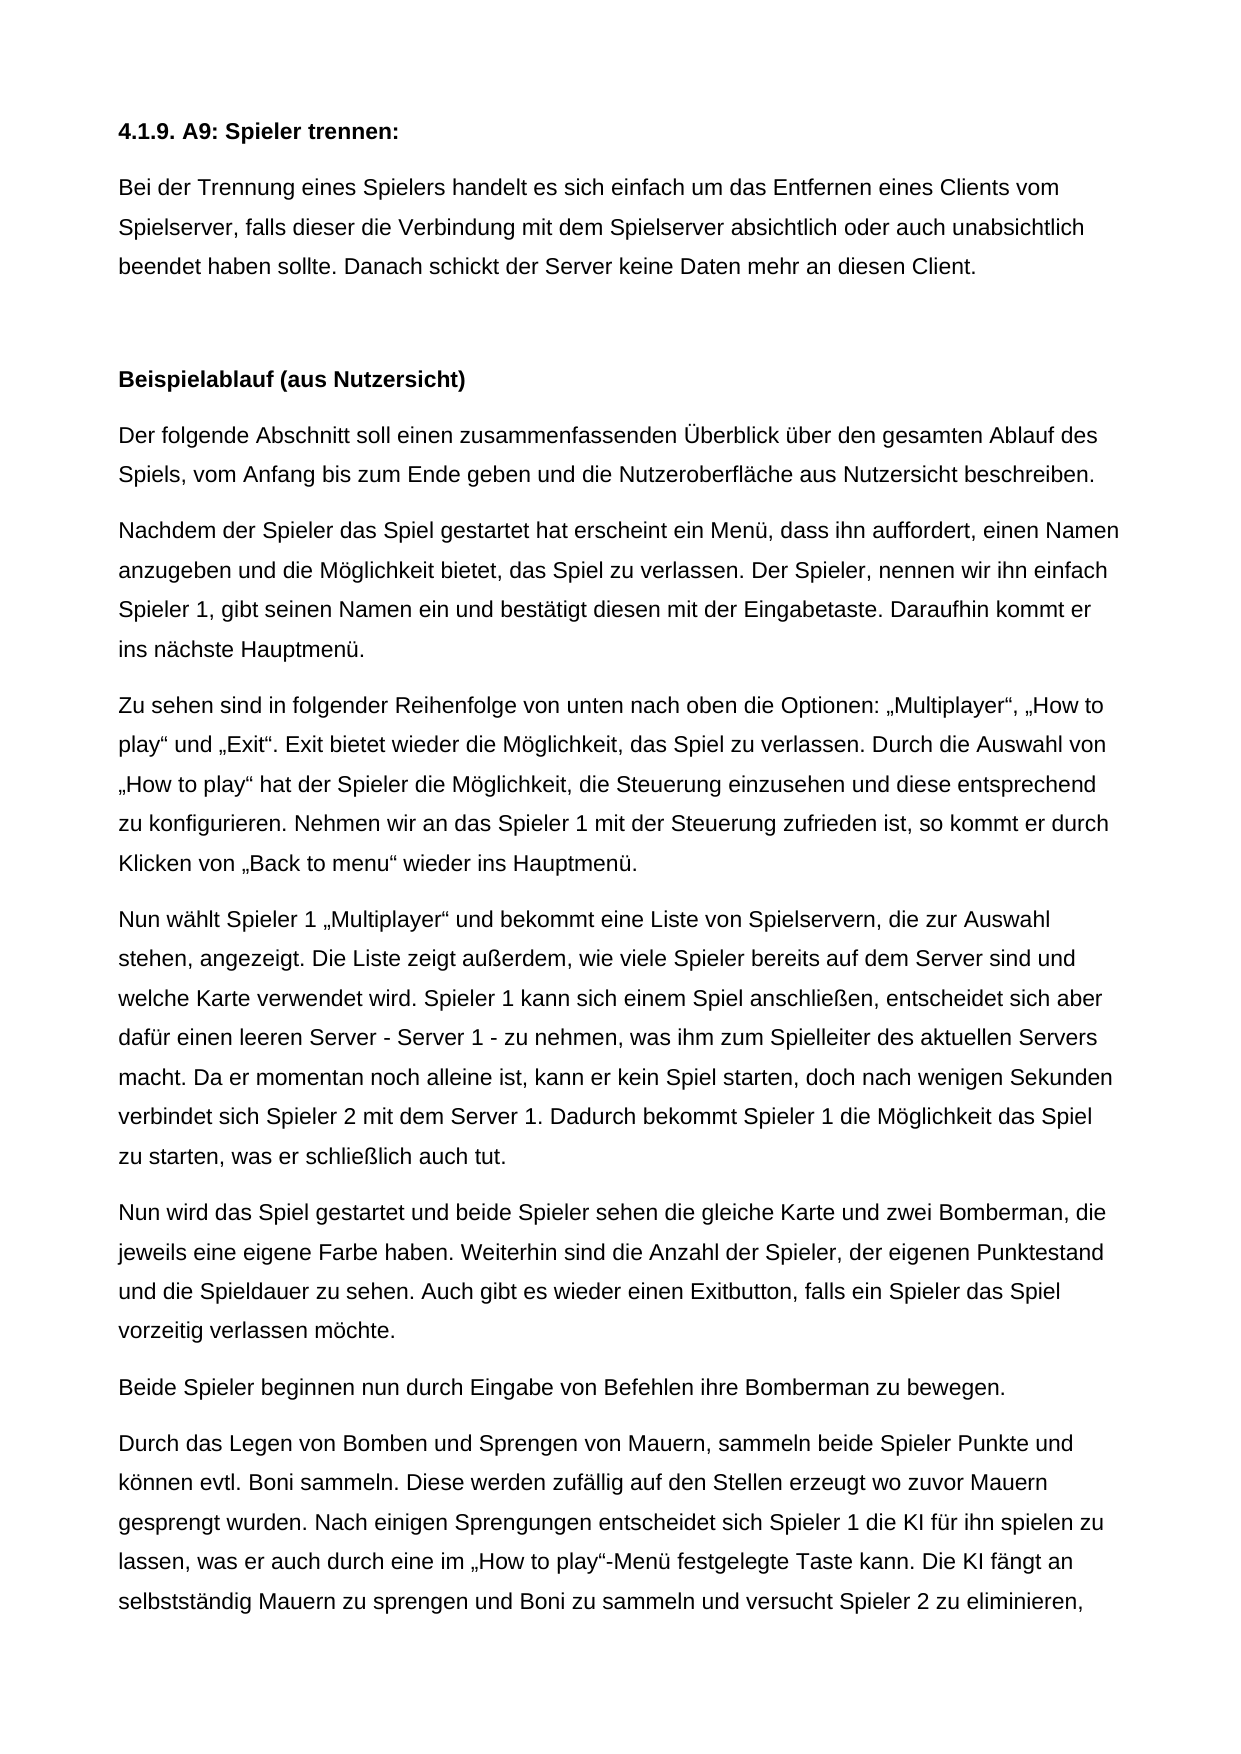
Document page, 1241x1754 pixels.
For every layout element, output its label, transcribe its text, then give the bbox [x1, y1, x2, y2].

text 4.1.9. A9: Spieler trennen: [118, 118, 1122, 144]
text Zu sehen sind in folgender Reihenfolge von unten nach oben die Optionen: „Multiplayer“, „How to play“ und „Exit“. Exit bietet wieder die Möglichkeit, das Spiel zu verlassen. Durch die Auswahl von „How to play“ hat der Spieler die Möglichkeit, die Steuerung einzusehen und diese entsprechend zu konfigurieren. Nehmen wir an das Spieler 1 mit der Steuerung zufrieden ist, so kommt er durch Klicken von „Back to menu“ wieder ins Hauptmenü. [118, 692, 1122, 876]
text Durch das Legen von Bomben und Sprengen von Mauern, sammeln beide Spieler Punkte und können evtl. Boni sammeln. Diese werden zufällig auf den Stellen erzeugt wo zuvor Mauern gesprengt wurden. Nach einigen Sprengungen entscheidet sich Spieler 1 die KI für ihn spielen zu lassen, was er auch durch eine im „How to play“-Menü festgelegte Taste kann. Die KI fängt an selbstständig Mauern zu sprengen und Boni zu sammeln und versucht Spieler 2 zu eliminieren, [118, 1430, 1122, 1614]
text Der folgende Abschnitt soll einen zusammenfassenden Überblick über den gesamten Ablauf des Spiels, vom Anfang bis zum Ende geben und die Nutzeroberfläche aus Nutzersicht beschreiben. [118, 422, 1122, 487]
text Beide Spieler beginnen nun durch Eingabe von Befehlen ihre Bomberman zu bewegen. [118, 1373, 1122, 1400]
text Beispielablauf (aus Nutzersicht) [118, 366, 1122, 392]
text Bei der Trennung eines Spielers handelt es sich einfach um das Entfernen eines Clients vom Spielserver, falls dieser die Verbindung mit dem Spielserver absichtlich oder auch unabsichtlich beendet haben sollte. Danach schickt der Server keine Daten mehr an diesen Client. [118, 174, 1122, 279]
text Nun wählt Spieler 1 „Multiplayer“ und bekommt eine Liste von Spielservern, die zur Auswahl stehen, angezeigt. Die Liste zeigt außerdem, wie viele Spieler bereits auf dem Server sind und welche Karte verwendet wird. Spieler 1 kann sich einem Spiel anschließen, entscheidet sich aber dafür einen leeren Server - Server 1 - zu nehmen, was ihm zum Spielleiter des aktuellen Servers macht. Da er momentan noch alleine ist, kann er kein Spiel starten, doch nach wenigen Sekunden verbindet sich Spieler 2 mit dem Server 1. Dadurch bekommt Spieler 1 die Möglichkeit das Spiel zu starten, was er schließlich auch tut. [118, 906, 1122, 1169]
text Nachdem der Spieler das Spiel gestartet hat erscheint ein Menü, dass ihn auffordert, einen Namen anzugeben und die Möglichkeit bietet, das Spiel zu verlassen. Der Spieler, nennen wir ihn einfach Spieler 1, gibt seinen Namen ein und bestätigt diesen mit der Eingabetaste. Daraufhin kommt er ins nächste Hauptmenü. [118, 517, 1122, 662]
text Nun wird das Spiel gestartet und beide Spieler sehen die gleiche Karte und zwei Bomberman, die jeweils eine eigene Farbe haben. Weiterhin sind die Anzahl der Spieler, der eigenen Punktestand und die Spieldauer zu sehen. Auch gibt es wieder einen Exitbutton, falls ein Spieler das Spiel vorzeitig verlassen möchte. [118, 1199, 1122, 1344]
